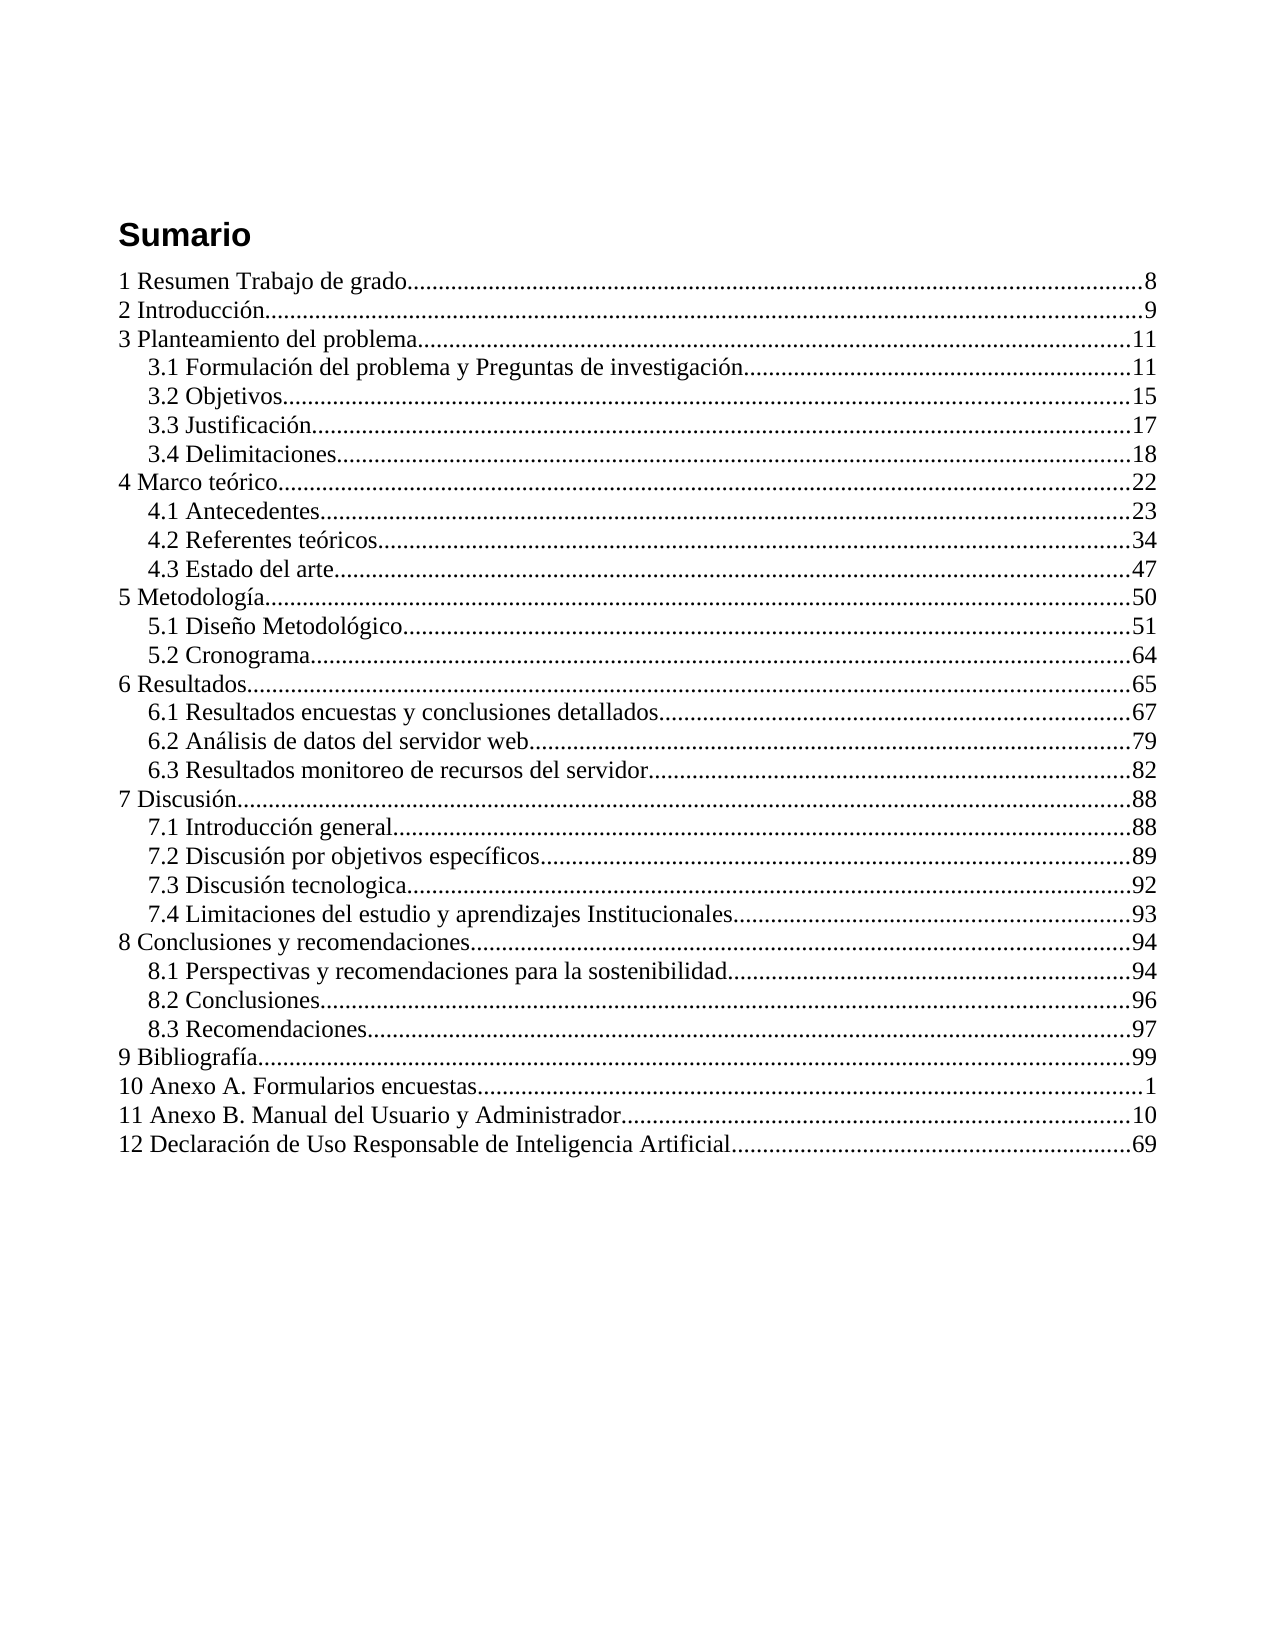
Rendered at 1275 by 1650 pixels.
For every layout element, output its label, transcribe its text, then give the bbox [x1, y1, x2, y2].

text 3.1 Formulación del problema y Preguntas de investigación 11 [148, 352, 1157, 381]
text 7.4 Limitaciones del estudio y aprendizajes Institucionales 93 [148, 899, 1157, 927]
text 3 Planteamiento del problema 11 [118, 324, 1157, 352]
text 11 Anexo B. Manual del Usuario y Administrador 10 [118, 1100, 1157, 1129]
text 5 Metodología 50 [118, 582, 1157, 611]
text 1 Resumen Trabajo de grado 8 [118, 266, 1157, 295]
subtitle Sumario [118, 215, 1157, 254]
text 6.2 Análisis de datos del servidor web 79 [148, 726, 1157, 755]
text 3.2 Objetivos 15 [148, 381, 1157, 410]
text 8.1 Perspectivas y recomendaciones para la sostenibilidad 94 [148, 956, 1157, 985]
text 7.1 Introducción general 88 [148, 812, 1157, 841]
text 5.2 Cronograma 64 [148, 640, 1157, 669]
text 4.2 Referentes teóricos. 34 [148, 525, 1157, 554]
text 7.2 Discusión por objetivos específicos 89 [148, 841, 1157, 870]
text 9 Bibliografía 99 [118, 1042, 1157, 1071]
text 7 Discusión 88 [118, 784, 1157, 812]
text 12 Declaración de Uso Responsable de Inteligencia Artificial 69 [118, 1129, 1157, 1157]
text 6.1 Resultados encuestas y conclusiones detallados 67 [148, 697, 1157, 726]
text 7.3 Discusión tecnologica. 92 [148, 870, 1157, 899]
text 8 Conclusiones y recomendaciones 94 [118, 927, 1157, 956]
text 4.3 Estado del arte 47 [148, 554, 1157, 582]
text 5.1 Diseño Metodológico 51 [148, 611, 1157, 640]
text 2 Introducción 9 [118, 295, 1157, 324]
text 3.4 Delimitaciones 18 [148, 439, 1157, 467]
text 8.3 Recomendaciones 97 [148, 1014, 1157, 1042]
text 8.2 Conclusiones 96 [148, 985, 1157, 1014]
text 6 Resultados 65 [118, 669, 1157, 697]
text 3.3 Justificación 17 [148, 410, 1157, 439]
text 6.3 Resultados monitoreo de recursos del servidor. 82 [148, 755, 1157, 784]
text 4.1 Antecedentes 23 [148, 496, 1157, 525]
text 4 Marco teórico 22 [118, 467, 1157, 496]
text 10 Anexo A. Formularios encuestas 1 [118, 1071, 1157, 1100]
